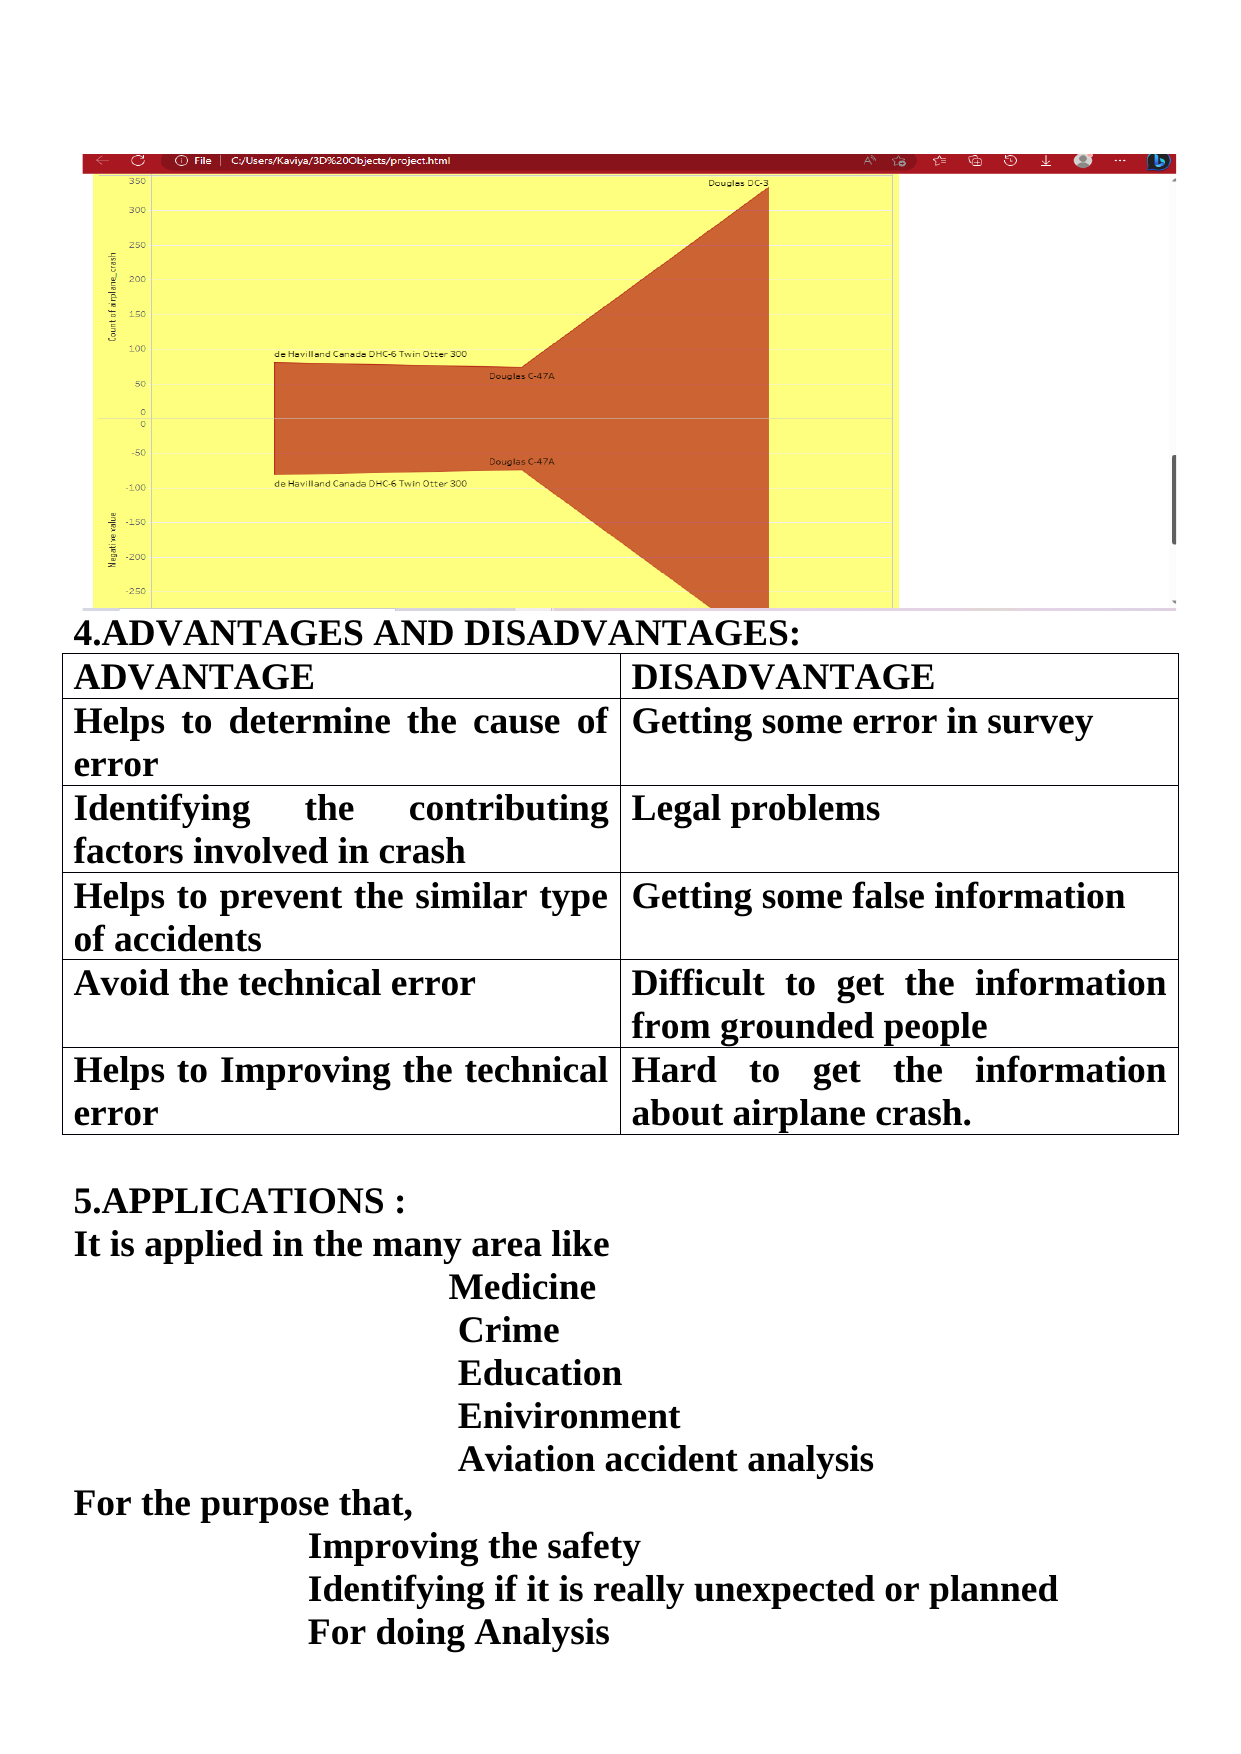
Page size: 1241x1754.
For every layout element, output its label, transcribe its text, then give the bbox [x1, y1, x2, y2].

table_cell Helps to prevent the similar type of accidents [63, 873, 620, 959]
text Enivironment [73, 1394, 1167, 1437]
table_header ADVANTAGE [63, 654, 620, 697]
text Improving the safety [73, 1523, 1167, 1566]
table_header DISADVANTAGE [621, 654, 1178, 697]
text Crime [73, 1307, 1167, 1351]
table_cell Identifying the contributing factors involved in crash [63, 786, 620, 872]
text For the purpose that, [73, 1480, 1167, 1523]
text 4.ADVANTAGES AND DISADVANTAGES: [73, 116, 1167, 653]
picture [82, 154, 1177, 611]
text Aviation accident analysis [73, 1437, 1167, 1480]
text For doing Analysis [73, 1609, 1167, 1652]
table_cell Getting some error in survey [621, 699, 1178, 785]
text Medicine [73, 1264, 1167, 1307]
table_cell Difficult to get the information from grounded people [621, 960, 1178, 1047]
text Identifying if it is really unexpected or planned [73, 1566, 1167, 1609]
table_cell Hard to get the information about airplane crash. [621, 1048, 1178, 1134]
table_cell Avoid the technical error [63, 960, 620, 1047]
table_cell Helps to Improving the technical error [63, 1048, 620, 1134]
table_cell Getting some false information [621, 873, 1178, 959]
text Education [73, 1351, 1167, 1394]
table_cell Legal problems [621, 786, 1178, 872]
table_cell Helps to determine the cause of error [63, 699, 620, 785]
text It is applied in the many area like [73, 1221, 1167, 1264]
text 5.APPLICATIONS : [73, 1178, 1167, 1221]
